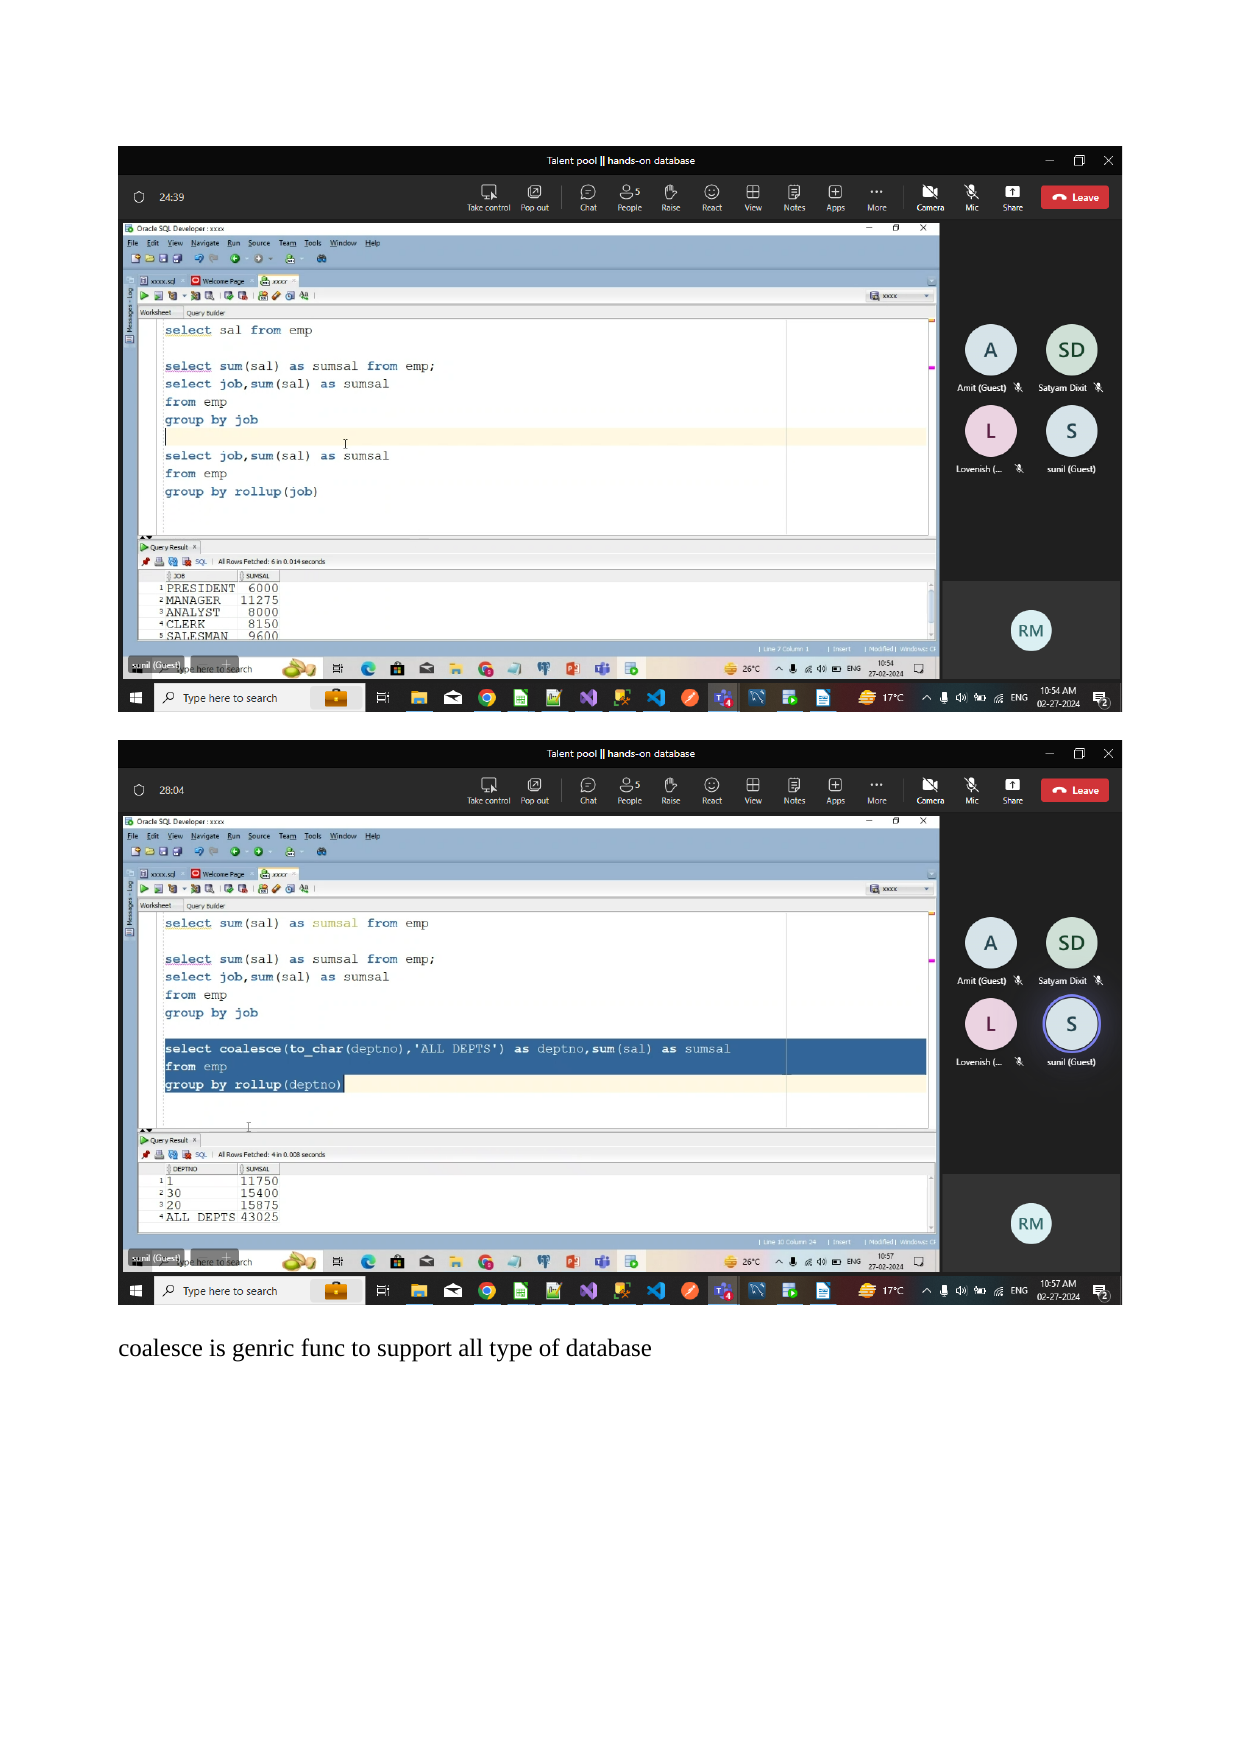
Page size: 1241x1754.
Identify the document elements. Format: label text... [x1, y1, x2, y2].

picture [118, 740, 1123, 1305]
picture [118, 146, 1123, 712]
text coalesce is genric func to support all type of database [118, 1333, 1122, 1362]
